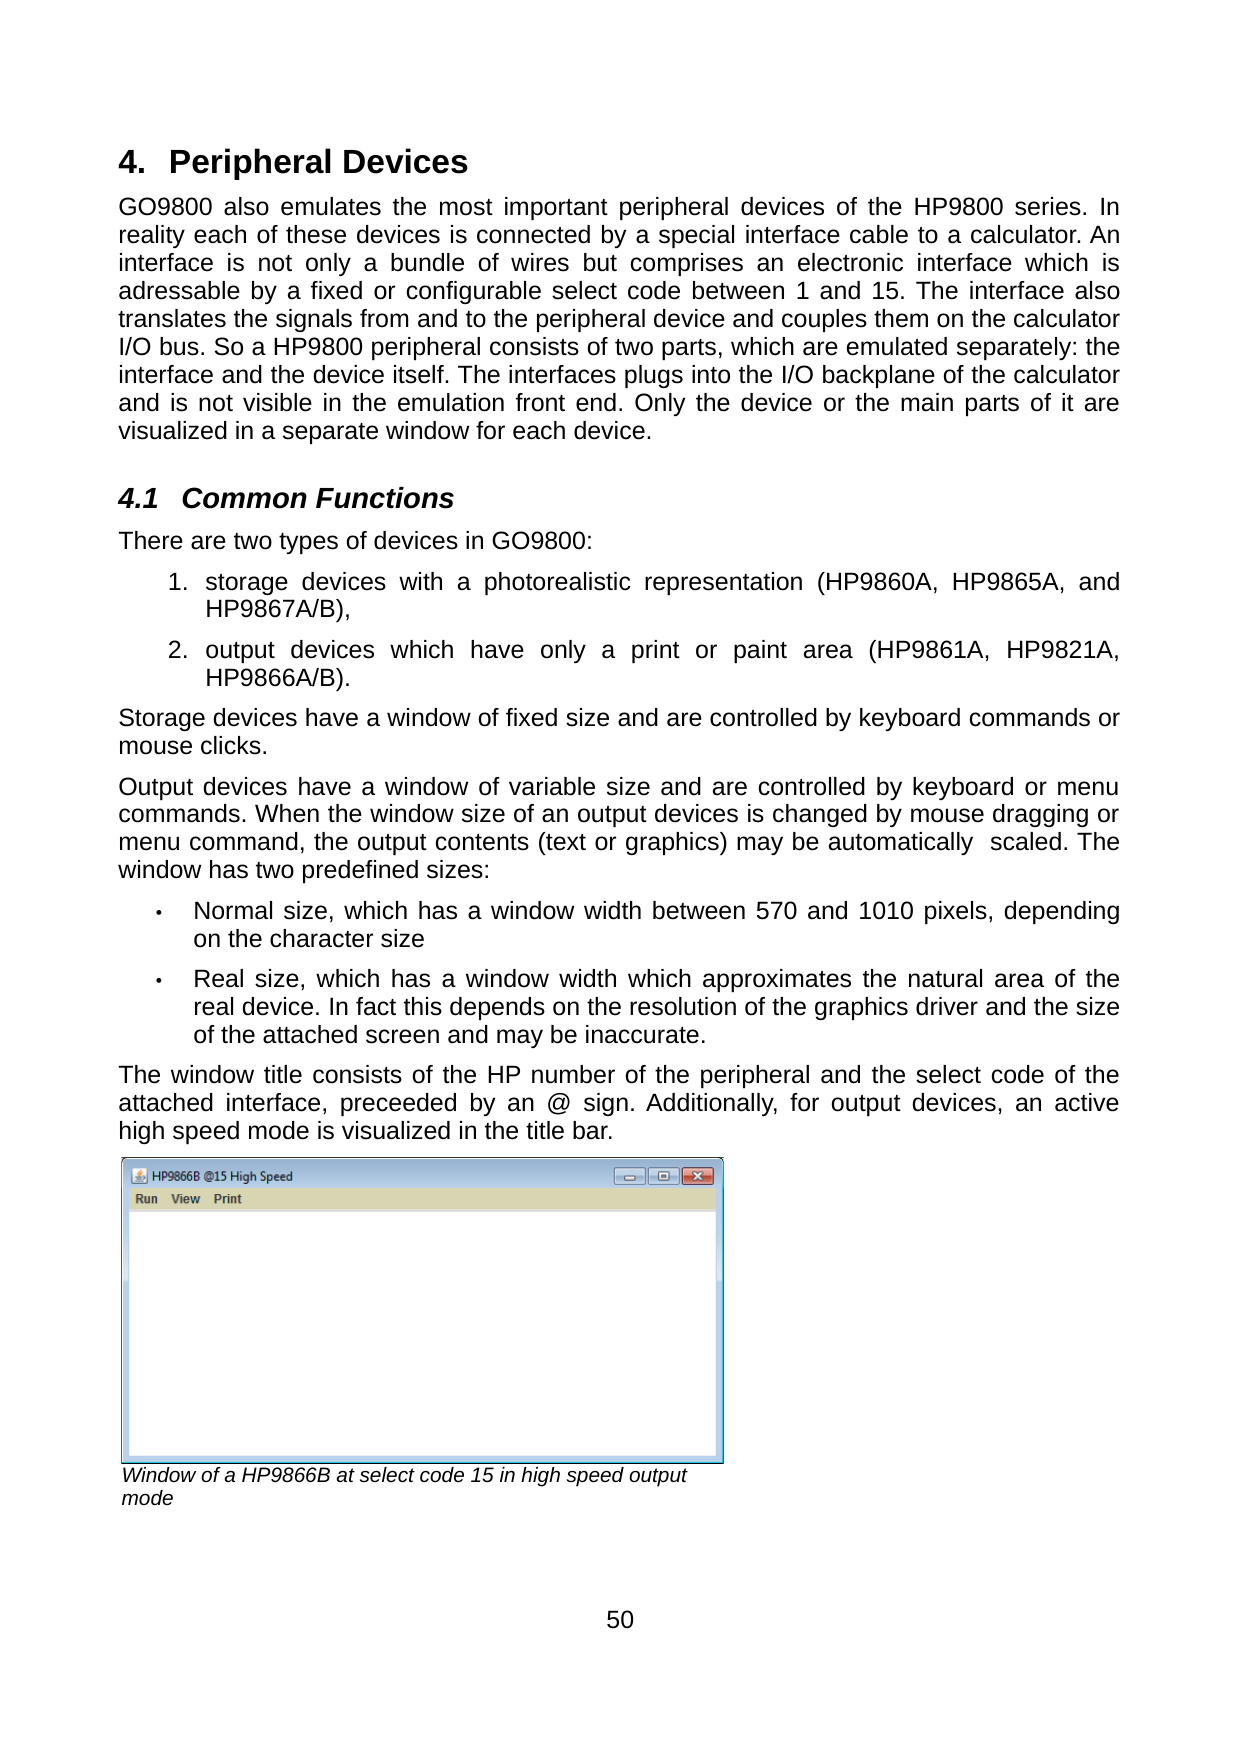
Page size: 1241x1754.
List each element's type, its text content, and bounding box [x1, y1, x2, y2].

list Normal size, which has a window width between 570 and 1010 pixels, depending on the character size [156, 897, 1122, 952]
list output devices which have only a print or paint area (HP9861A, HP9821A, HP9866A/B). [168, 636, 1122, 692]
text Output devices have a window of variable size and are controlled by keyboard or menu commands. When the window size of an output devices is changed by mouse dragging or menu command, the output contents (text or graphics) may be automatically scaled. The window has two predefined sizes: [118, 772, 1122, 884]
list storage devices with a photorealistic representation (HP9860A, HP9865A, and HP9867A/B), [168, 567, 1122, 623]
text Storage devices have a window of fixed size and are controlled by keyboard commands or mouse clicks. [118, 704, 1122, 760]
picture [121, 1157, 724, 1464]
text There are two types of devices in GO9800: [118, 527, 1122, 555]
list Real size, which has a window width which approximates the natural area of the real device. In fact this depends on the resolution of the graphics driver and the size of the attached screen and may be inaccurate. [156, 965, 1122, 1049]
subtitle Peripheral Devices [118, 143, 1122, 181]
text GO9800 also emulates the most important peripheral devices of the HP9800 series. In reality each of these devices is connected by a special interface cable to a calculator. An interface is not only a bundle of wires but comprises an electronic interface which is adressable by a fixed or configurable select code between 1 and 15. The interface also translates the signals from and to the peripheral device and couples them on the calculator I/O bus. So a HP9800 peripheral consists of two parts, which are emulated separately: the interface and the device itself. The interfaces plugs into the I/O backplane of the calculator and is not visible in the emulation front end. Only the device or the main parts of it are visualized in a separate window for each device. [118, 193, 1122, 444]
text The window title consists of the HP number of the peripheral and the select code of the attached interface, preceeded by an @ sign. Additionally, for output devices, an active high speed mode is visualized in the title bar. [118, 1061, 1122, 1145]
text Window of a HP9866B at select code 15 in high speed output mode [121, 1464, 724, 1510]
subtitle Common Functions [118, 482, 1122, 514]
